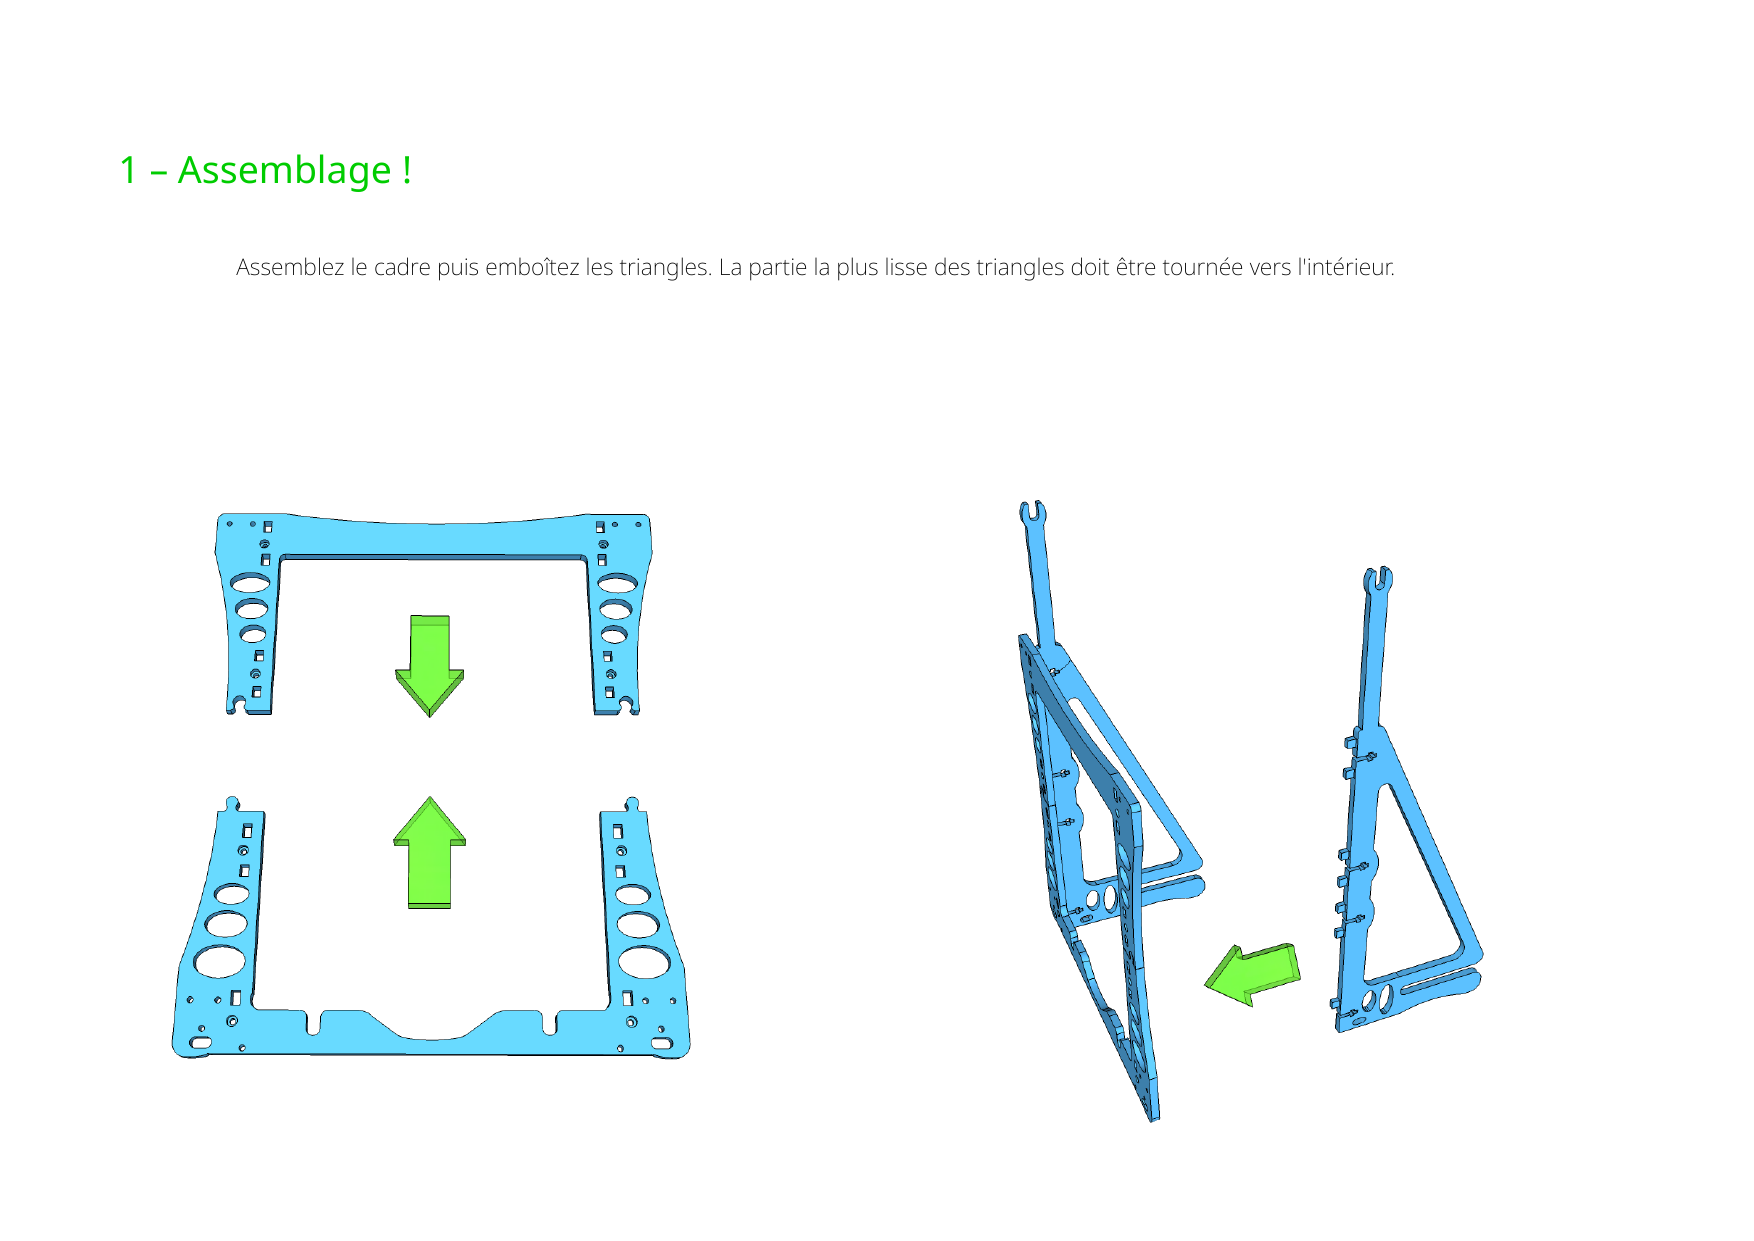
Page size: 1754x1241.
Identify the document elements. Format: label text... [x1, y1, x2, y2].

subtitle 1 – Assemblage ! [118, 143, 1636, 194]
picture [142, 445, 740, 1121]
text Assemblez le cadre puis emboîtez les triangles. La partie la plus lisse des triangles doit être tournée vers l'intérieur. [118, 250, 1636, 282]
picture [939, 457, 1548, 1146]
